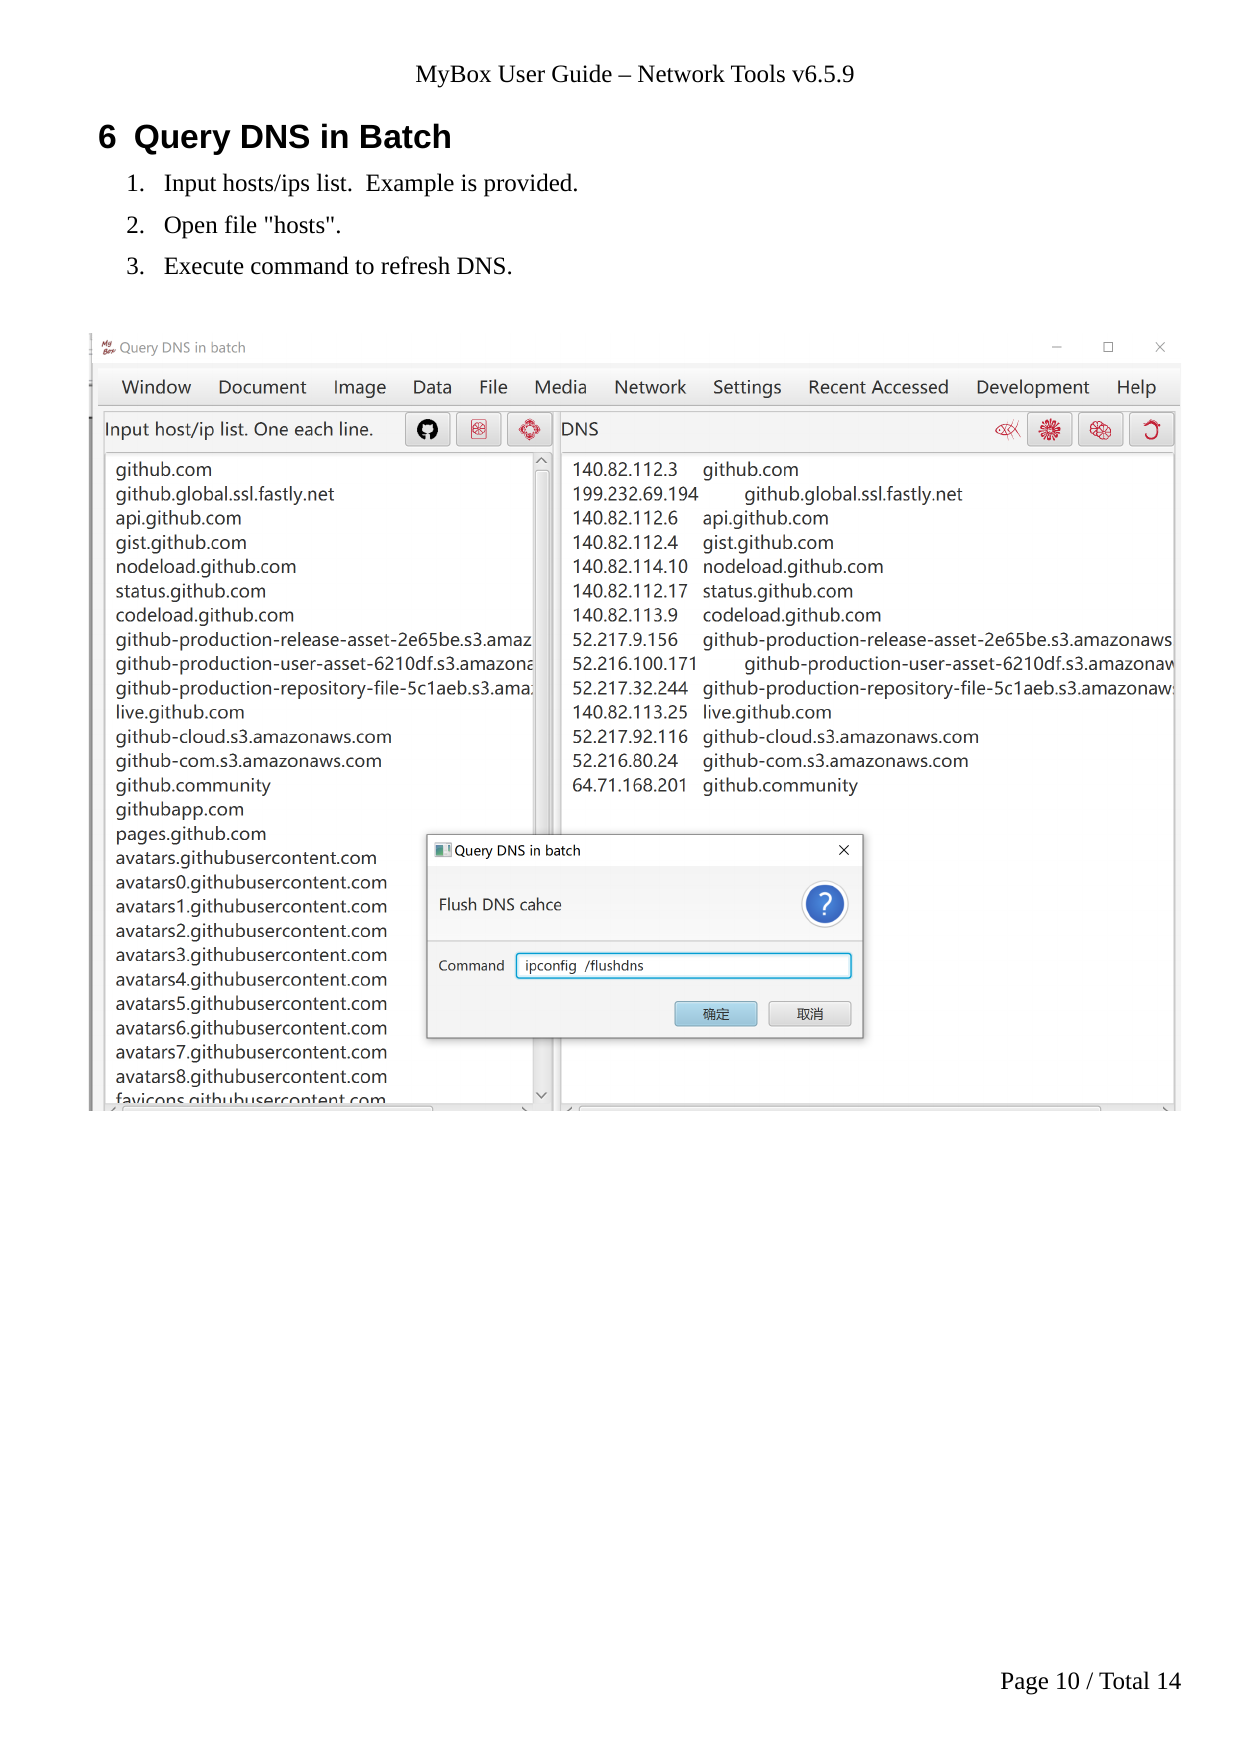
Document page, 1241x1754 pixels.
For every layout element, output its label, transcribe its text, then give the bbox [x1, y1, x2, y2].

subtitle Query DNS in Batch [88, 117, 1181, 156]
list Execute command to refresh DNS. [126, 251, 1181, 280]
picture [88, 333, 1182, 1111]
list Input hosts/ips list. Example is provided. [126, 168, 1181, 197]
list Open file "hosts". [126, 210, 1181, 238]
